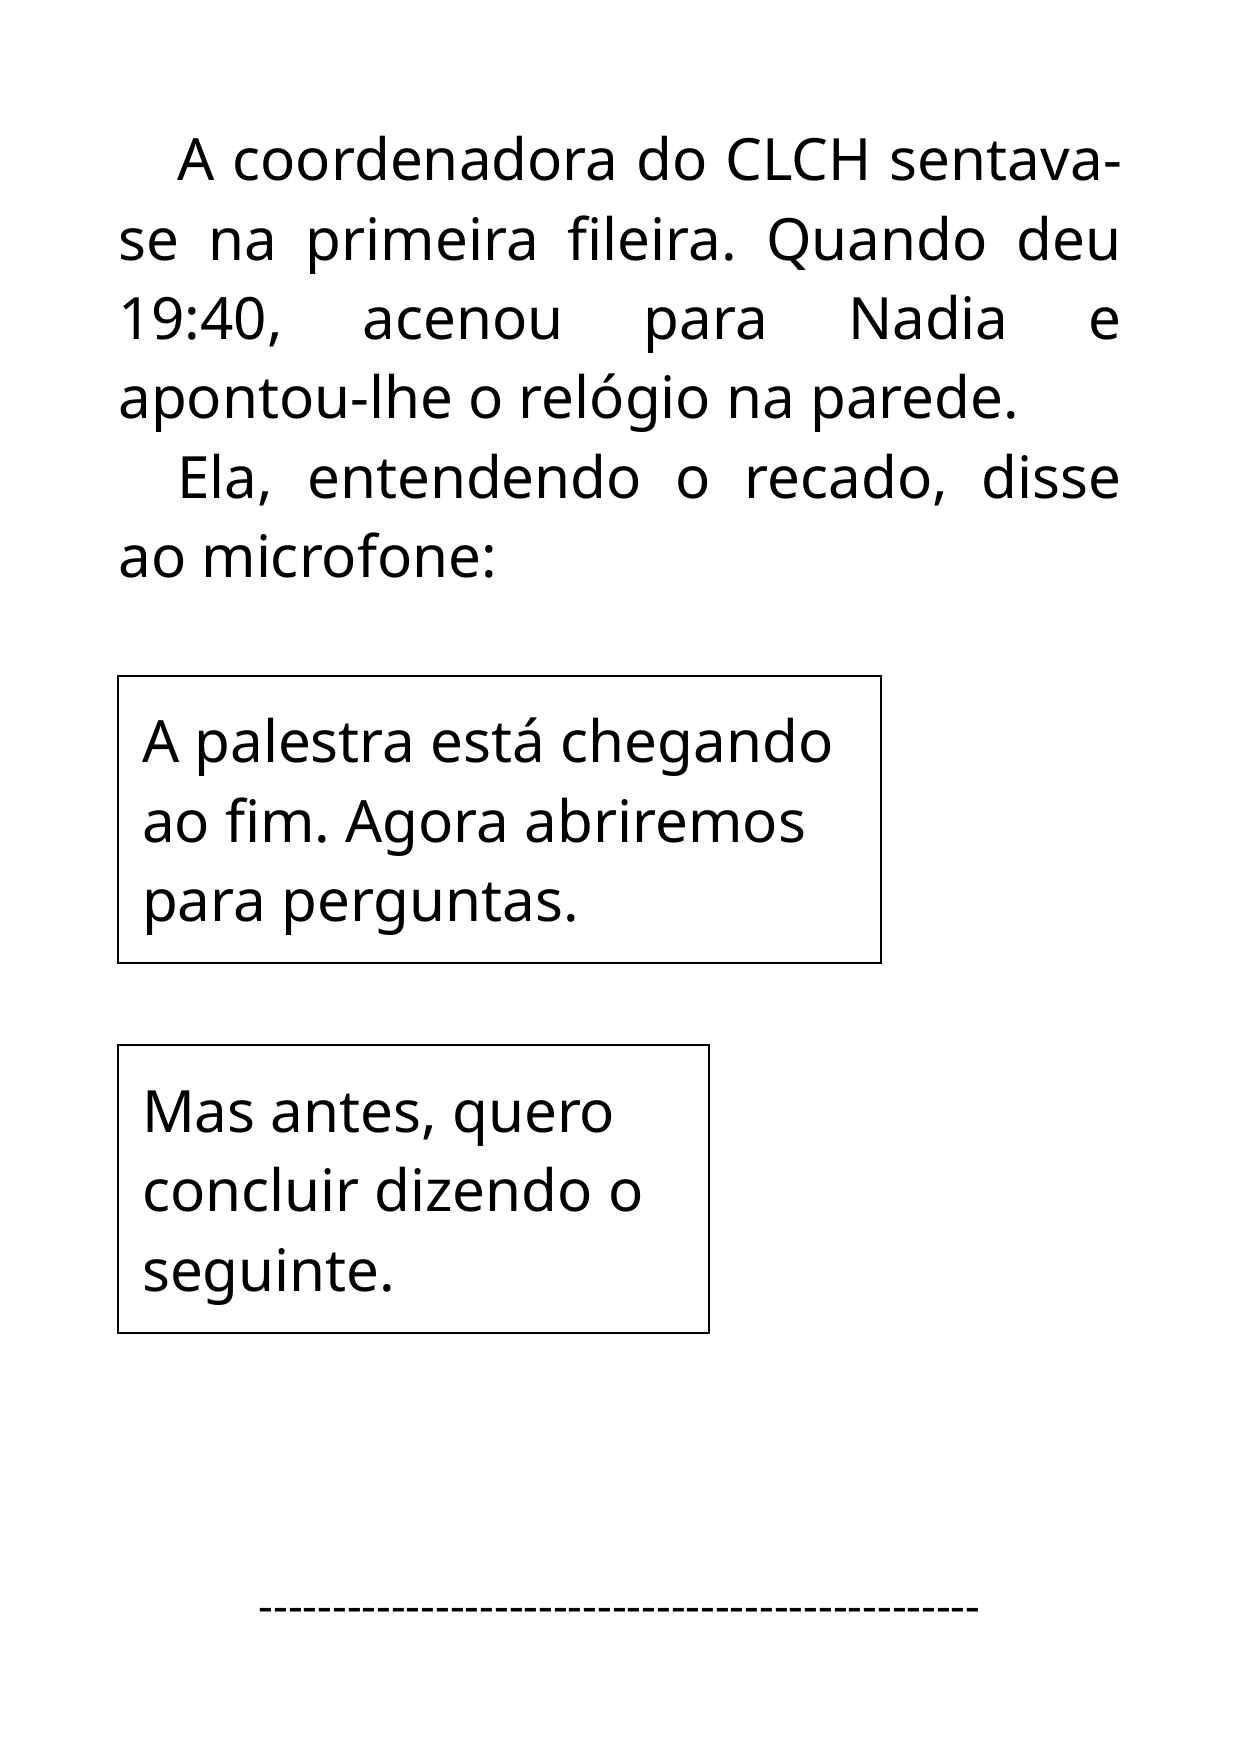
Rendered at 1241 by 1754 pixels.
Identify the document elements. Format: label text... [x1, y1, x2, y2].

text A coordenadora do CLCH sentava-se na primeira fileira. Quando deu 19:40, acenou para Nadia e apontou-lhe o relógio na parede. [118, 118, 1122, 436]
table_header A palestra está chegando ao fim. Agora abriremos para perguntas. [119, 677, 880, 962]
text Ela, entendendo o recado, disse ao microfone: [118, 436, 1122, 595]
table_header Mas antes, quero concluir dizendo o seguinte. [119, 1046, 708, 1332]
